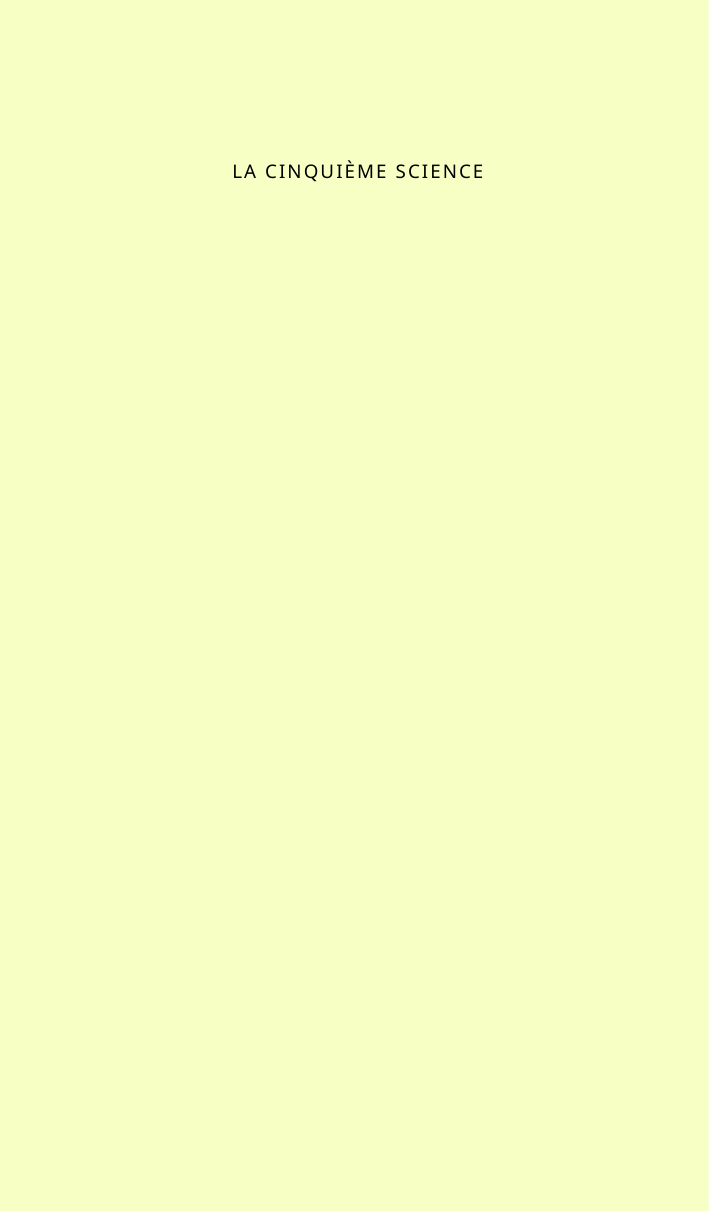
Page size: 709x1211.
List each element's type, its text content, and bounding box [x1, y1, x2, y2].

text LA CINQUIÈME SCIENCE [33, 155, 683, 184]
